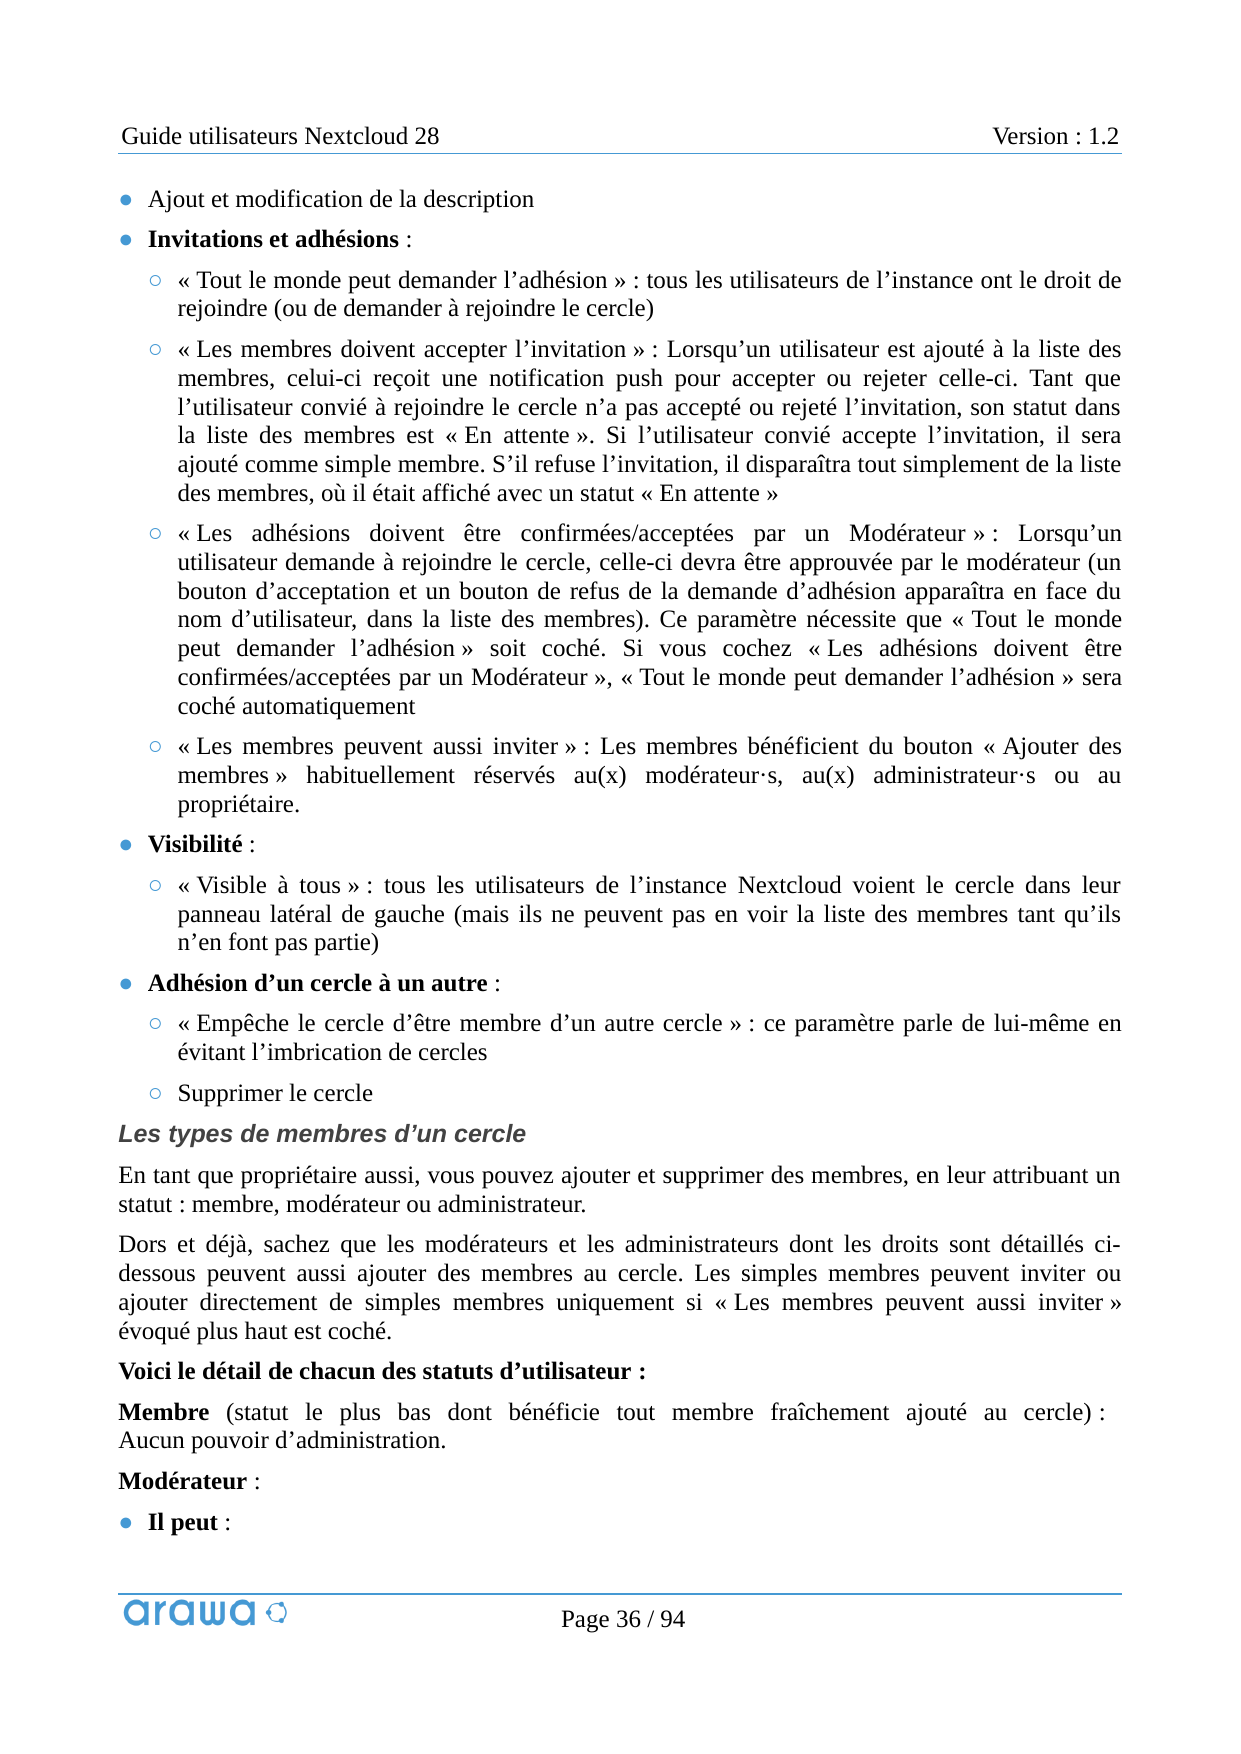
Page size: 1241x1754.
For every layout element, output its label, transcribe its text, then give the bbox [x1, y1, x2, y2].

text Voici le détail de chacun des statuts d’utilisateur : [118, 1356, 1122, 1385]
list Adhésion d’un cercle à un autre : [118, 968, 1122, 997]
text Membre (statut le plus bas dont bénéficie tout membre fraîchement ajouté au cercle) : Aucun pouvoir d’administration. [118, 1397, 1122, 1454]
text Modérateur : [118, 1466, 1122, 1495]
list « Visible à tous » : tous les utilisateurs de l’instance Nextcloud voient le cercle dans leur panneau latéral de gauche (mais ils ne peuvent pas en voir la liste des membres tant qu’ils n’en font pas partie) [148, 870, 1122, 956]
subtitle Les types de membres d’un cercle [118, 1119, 1122, 1148]
list « Les membres peuvent aussi inviter » : Les membres bénéficient du bouton « Ajouter des membres » habituellement réservés au(x) modérateur·s, au(x) administrateur·s ou au propriétaire. [148, 731, 1122, 818]
list Invitations et adhésions : [118, 224, 1122, 253]
list « Les membres doivent accepter l’invitation » : Lorsqu’un utilisateur est ajouté à la liste des membres, celui-ci reçoit une notification push pour accepter ou rejeter celle-ci. Tant que l’utilisateur convié à rejoindre le cercle n’a pas accepté ou rejeté l’invitation, son statut dans la liste des membres est « En attente ». Si l’utilisateur convié accepte l’invitation, il sera ajouté comme simple membre. S’il refuse l’invitation, il disparaîtra tout simplement de la liste des membres, où il était affiché avec un statut « En attente » [148, 334, 1122, 507]
list Il peut : [118, 1507, 1122, 1535]
picture [121, 1597, 290, 1628]
list « Tout le monde peut demander l’adhésion » : tous les utilisateurs de l’instance ont le droit de rejoindre (ou de demander à rejoindre le cercle) [148, 265, 1122, 322]
list Supprimer le cercle [148, 1078, 1122, 1106]
list « Empêche le cercle d’être membre d’un autre cercle » : ce paramètre parle de lui-même en évitant l’imbrication de cercles [148, 1008, 1122, 1066]
list « Les adhésions doivent être confirmées/acceptées par un Modérateur » : Lorsqu’un utilisateur demande à rejoindre le cercle, celle-ci devra être approuvée par le modérateur (un bouton d’acceptation et un bouton de refus de la demande d’adhésion apparaîtra en face du nom d’utilisateur, dans la liste des membres). Ce paramètre nécessite que « Tout le monde peut demander l’adhésion » soit coché. Si vous cochez « Les adhésions doivent être confirmées/acceptées par un Modérateur », « Tout le monde peut demander l’adhésion » sera coché automatiquement [148, 518, 1122, 719]
text En tant que propriétaire aussi, vous pouvez ajouter et supprimer des membres, en leur attribuant un statut : membre, modérateur ou administrateur. [118, 1160, 1122, 1218]
text Dors et déjà, sachez que les modérateurs et les administrateurs dont les droits sont détaillés ci-dessous peuvent aussi ajouter des membres au cercle. Les simples membres peuvent inviter ou ajouter directement de simples membres uniquement si « Les membres peuvent aussi inviter » évoqué plus haut est coché. [118, 1229, 1122, 1344]
list Ajout et modification de la description [118, 184, 1122, 212]
list Visibilité : [118, 829, 1122, 858]
